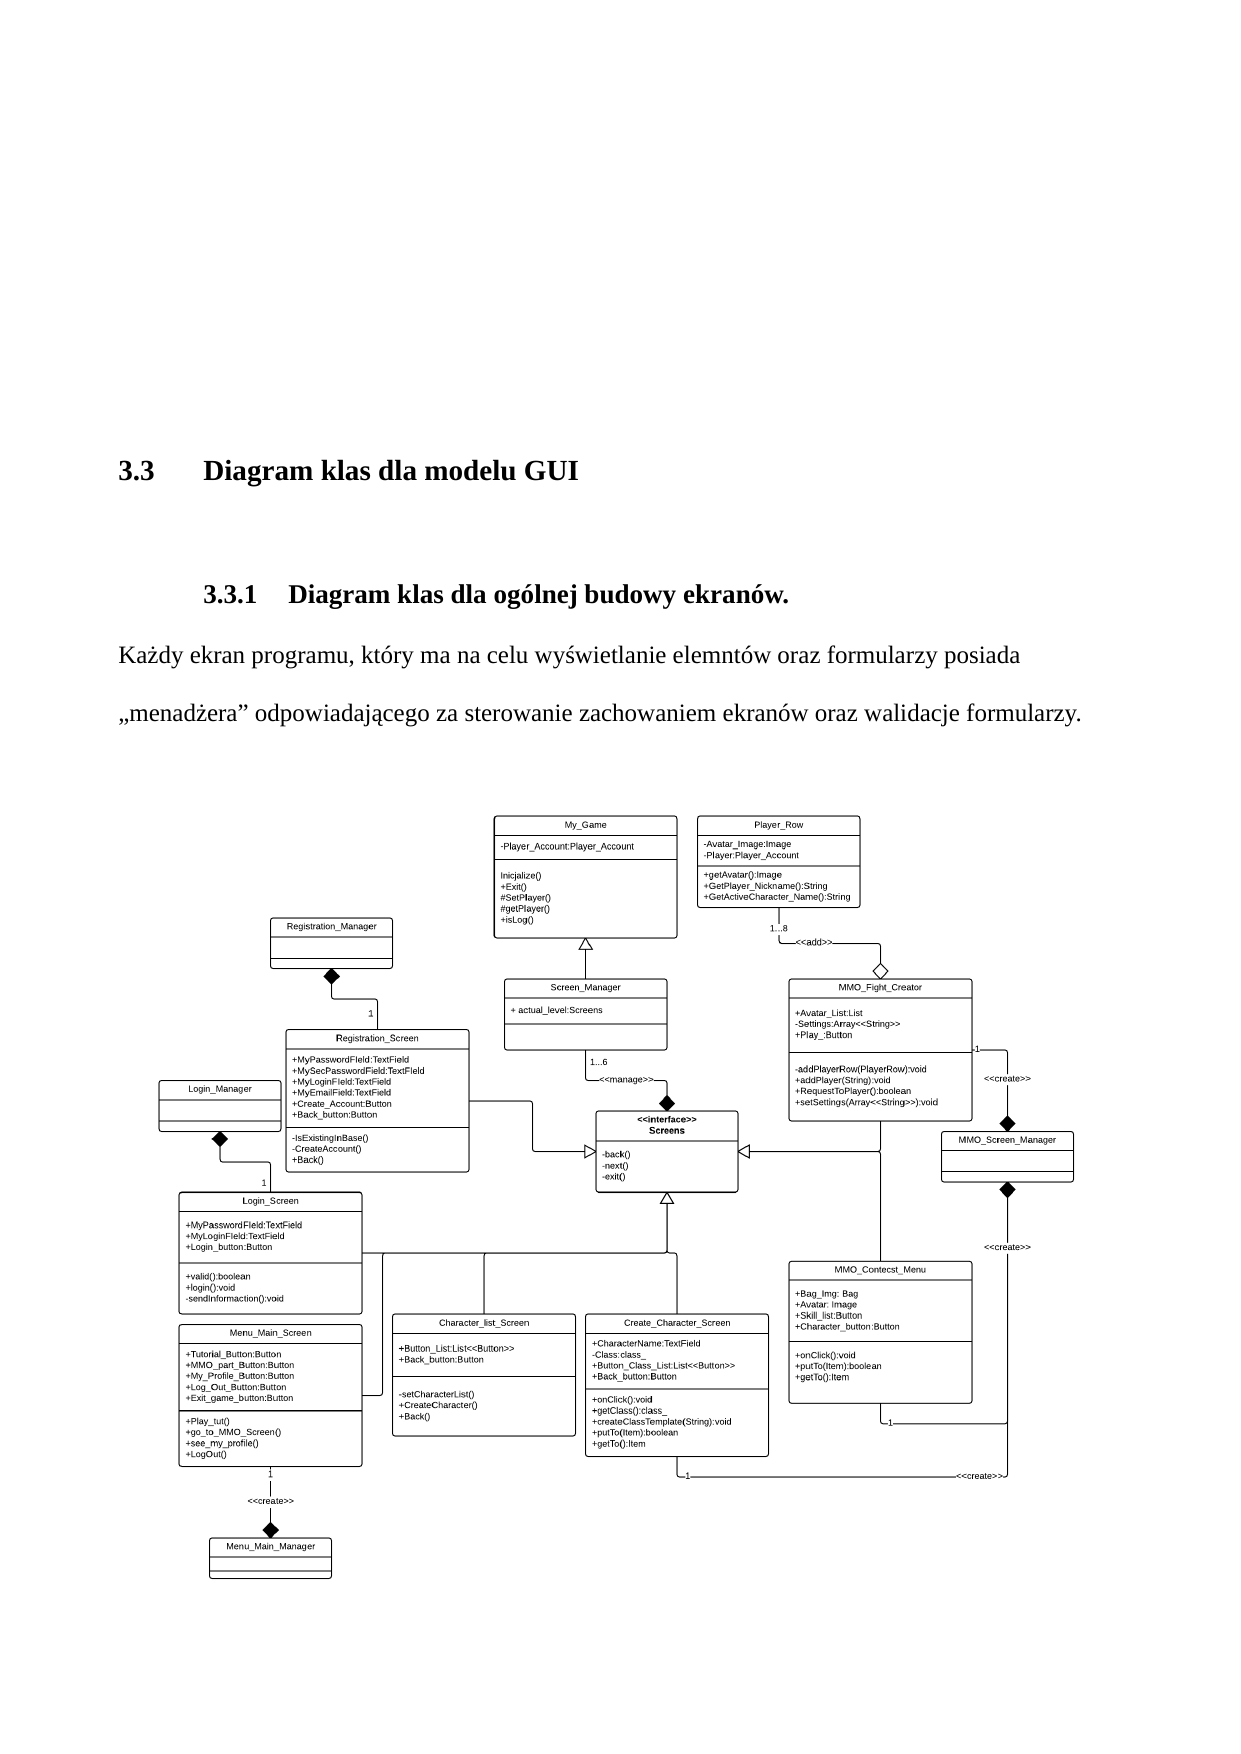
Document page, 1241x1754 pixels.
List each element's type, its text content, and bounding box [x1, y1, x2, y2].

text 3.3 Diagram klas dla modelu GUI [118, 453, 1122, 487]
text Każdy ekran programu, który ma na celu wyświetlanie elemntów oraz formularzy posiada „menadżera” odpowiadającego za sterowanie zachowaniem ekranów oraz walidacje formularzy. [118, 640, 1122, 727]
picture [118, 755, 1123, 1629]
text 3.3.1 Diagram klas dla ogólnej budowy ekranów. [118, 578, 1122, 609]
